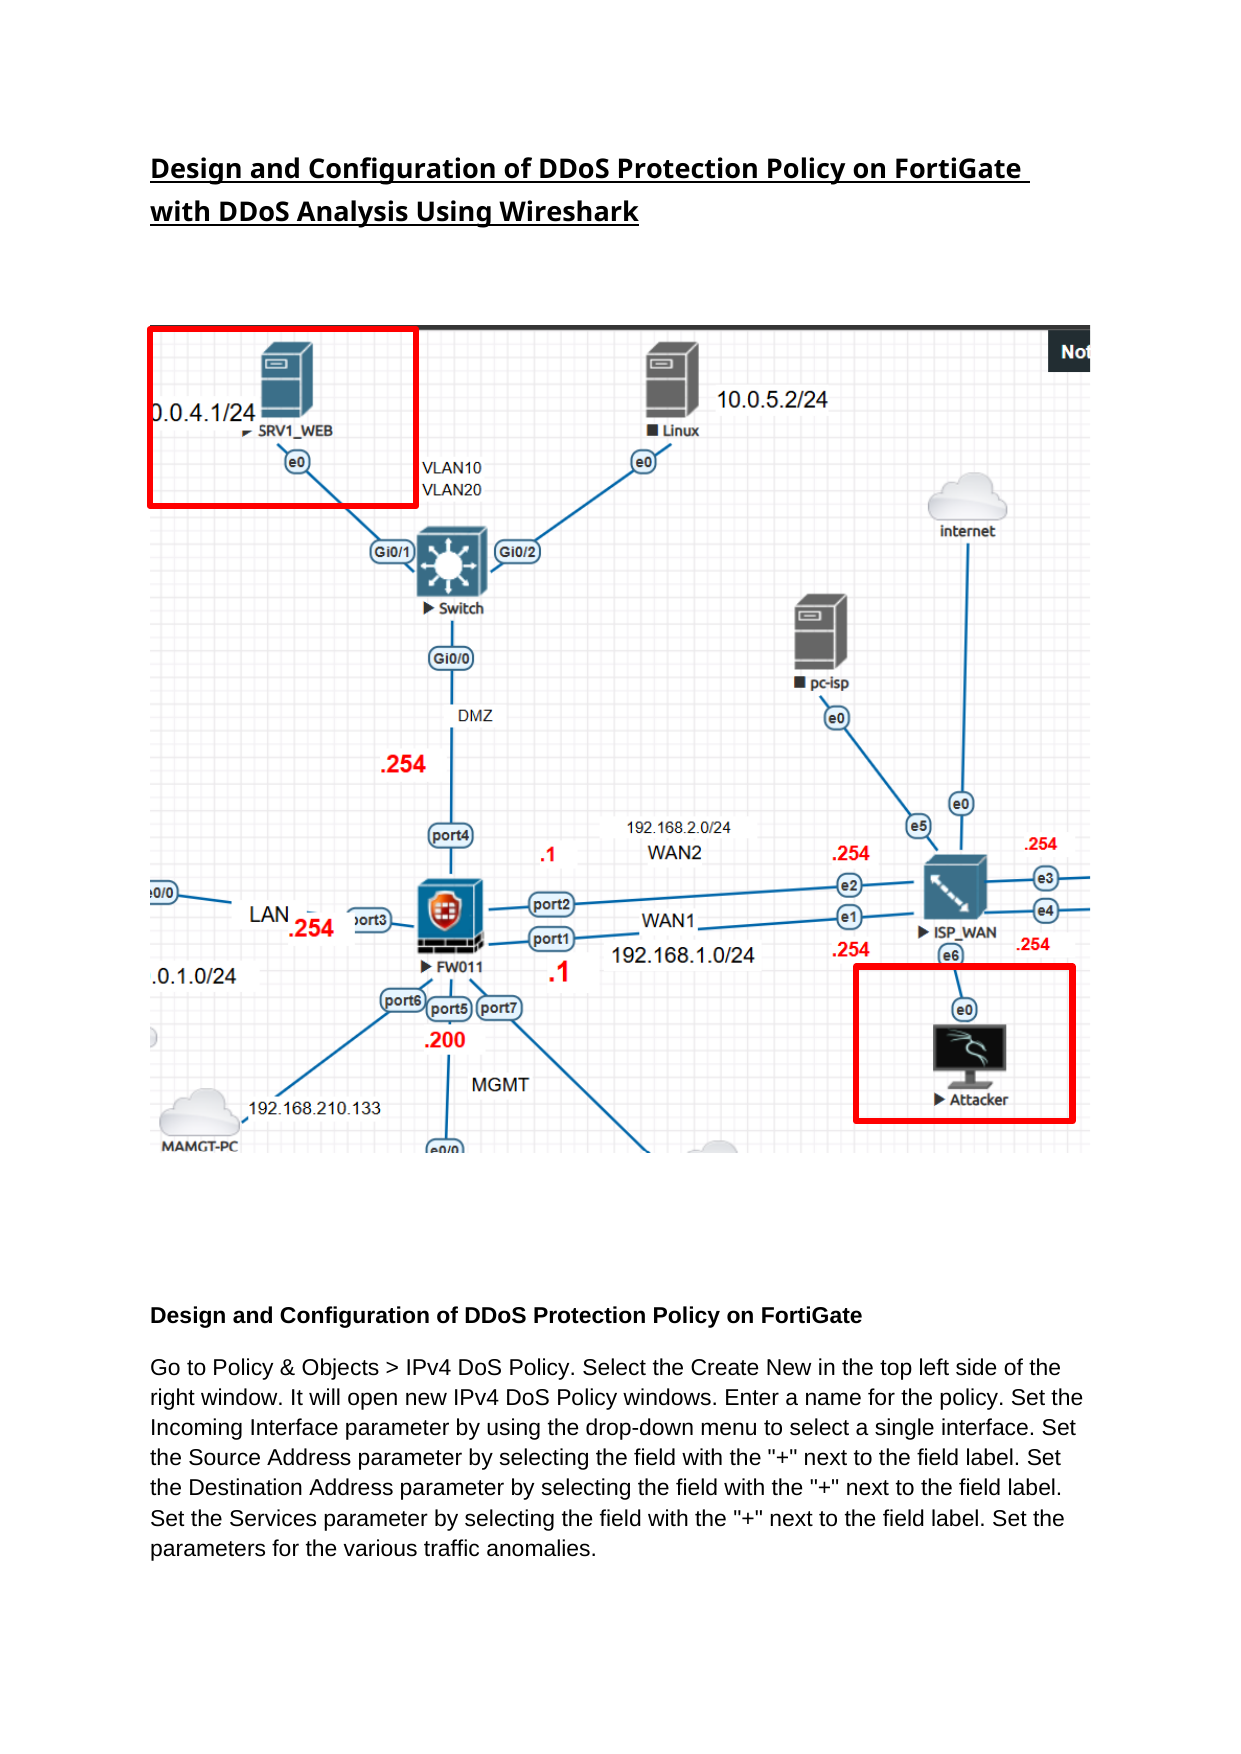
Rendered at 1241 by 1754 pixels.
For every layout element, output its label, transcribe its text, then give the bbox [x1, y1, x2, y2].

picture [150, 325, 1091, 1153]
picture [153, 332, 413, 503]
text Go to Policy & Objects > IPv4 DoS Policy. Select the Create New in the top left side of the right window. It will open new IPv4 DoS Policy windows. Enter a name for the policy. Set the Incoming Interface parameter by using the drop-down menu to select a single interface. Set the Source Address parameter by selecting the field with the "+" next to the field label. Set the Destination Address parameter by selecting the field with the "+" next to the field label. Set the Services parameter by selecting the field with the "+" next to the field label. Set the parameters for the various traffic anomalies. [150, 1353, 1090, 1561]
text Design and Configuration of DDoS Protection Policy on FortiGate with DDoS Analysis Using Wireshark [150, 150, 1090, 229]
text Design and Configuration of DDoS Protection Policy on FortiGate [150, 1302, 1090, 1328]
